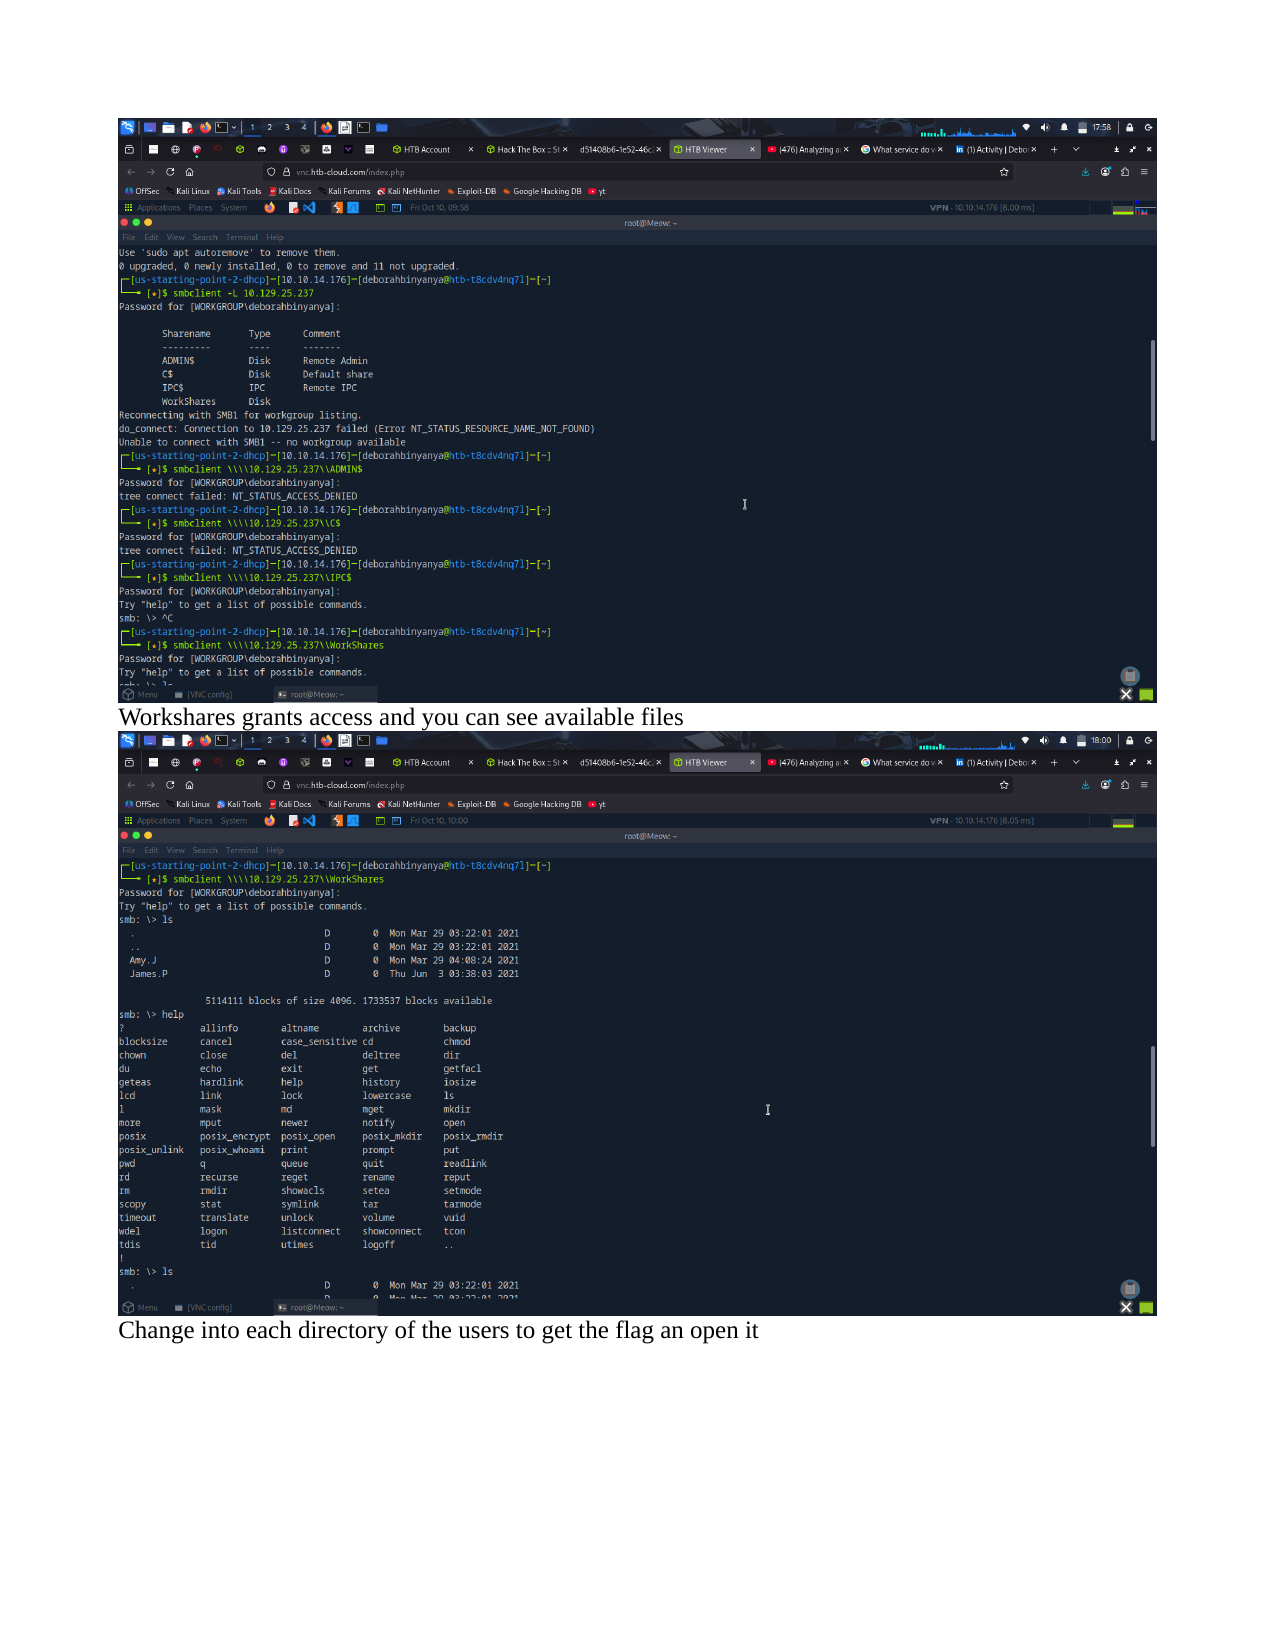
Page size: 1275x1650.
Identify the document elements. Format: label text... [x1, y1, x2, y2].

text Change into each directory of the users to get the flag an open it [118, 1316, 1157, 1344]
picture [118, 118, 1157, 703]
text Workshares grants access and you can see available files [118, 703, 1157, 731]
picture [118, 731, 1157, 1316]
